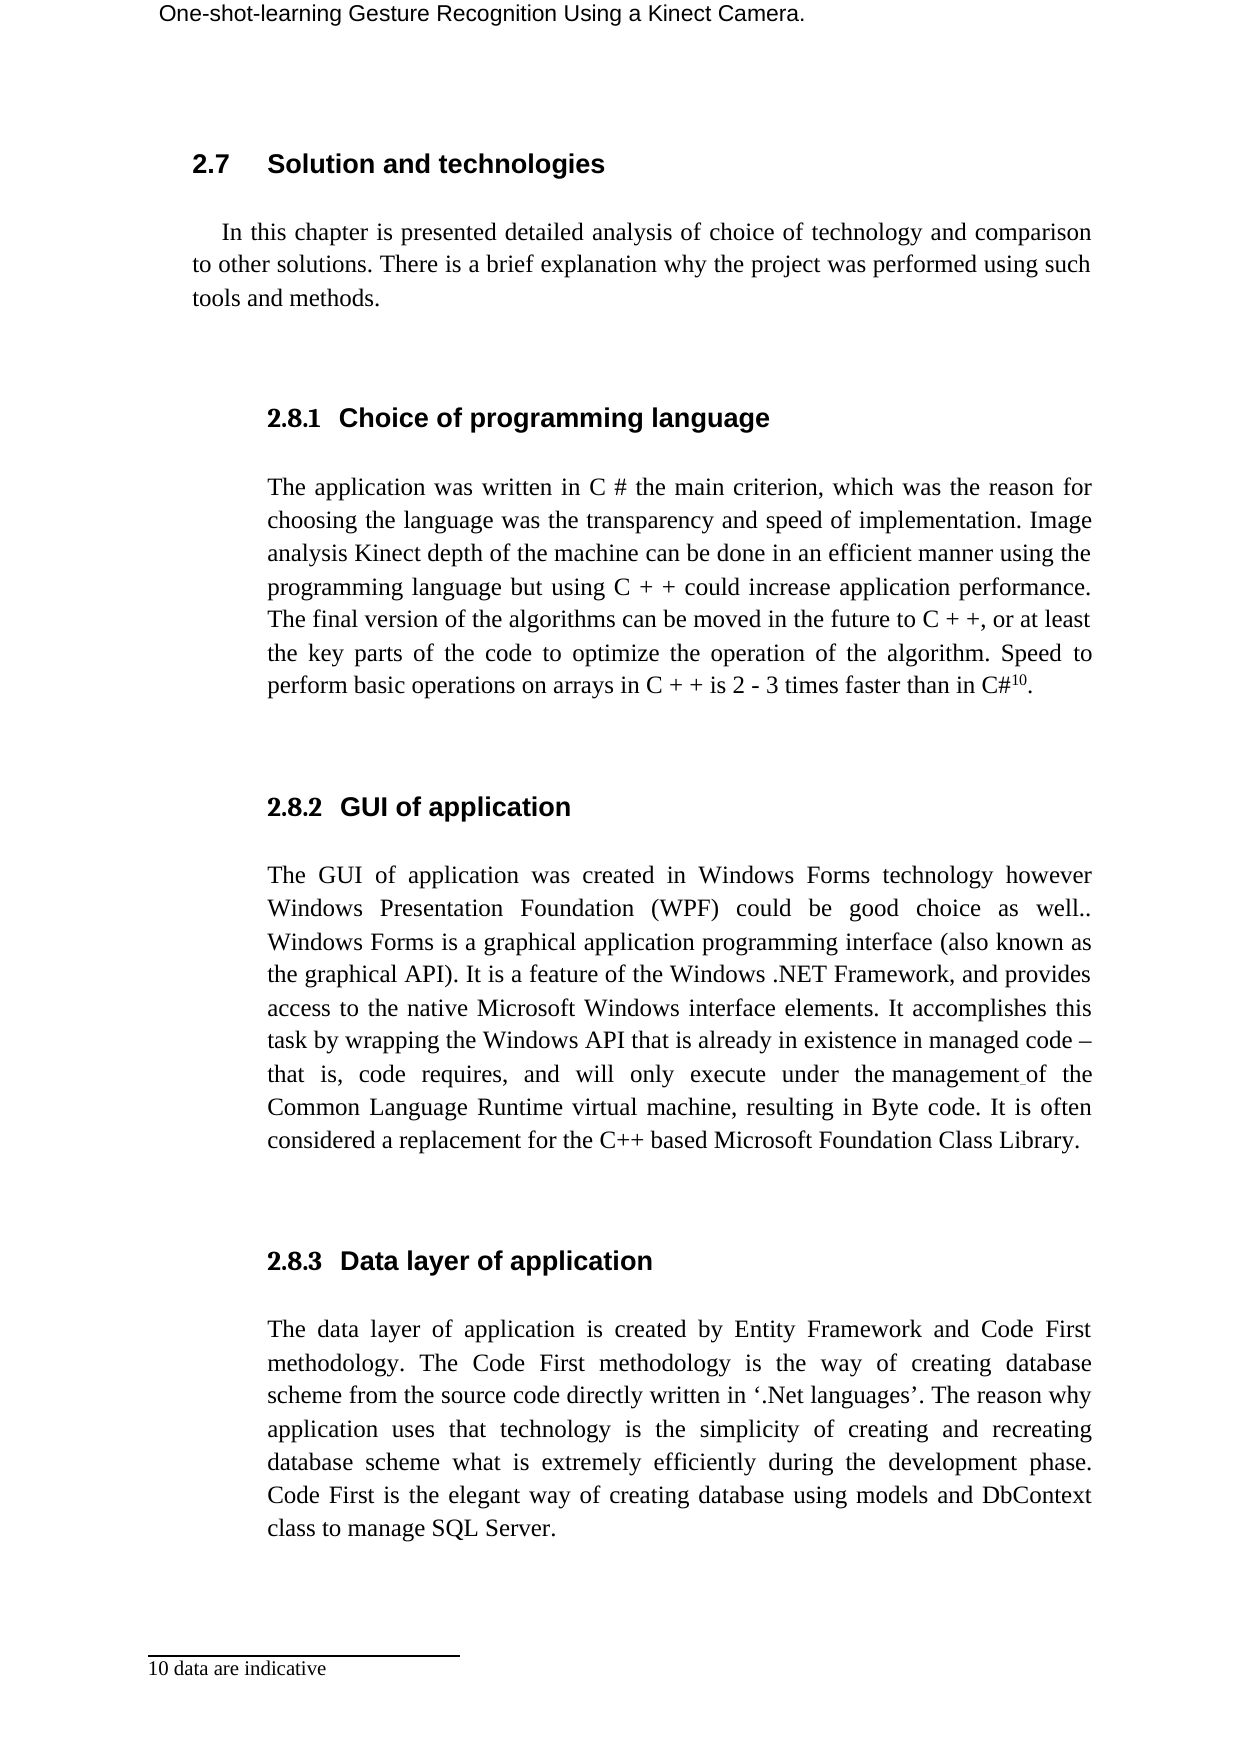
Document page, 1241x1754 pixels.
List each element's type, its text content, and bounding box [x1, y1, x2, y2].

text data are indicative [148, 1656, 1093, 1680]
text The data layer of application is created by Entity Framework and Code First methodology. The Code First methodology is the way of creating database scheme from the source code directly written in ‘.Net languages’. The reason why application uses that technology is the simplicity of creating and recreating database scheme what is extremely efficiently during the development phase. Code First is the elegant way of creating database using models and DbContext class to manage SQL Server. [267, 1314, 1093, 1541]
text 2.8.2 GUI of application [238, 791, 1093, 823]
text In this chapter is presented detailed analysis of choice of technology and comparison to other solutions. There is a brief explanation why the project was performed using such tools and methods. [192, 217, 1093, 311]
list Solution and technologies [192, 148, 1093, 179]
text The application was written in C # the main criterion, which was the reason for choosing the language was the transparency and speed of implementation. Image analysis Kinect depth of the machine can be done in an efficient manner using the programming language but using C + + could increase application performance. The final version of the algorithms can be moved in the future to C + +, or at least the key parts of the code to optimize the operation of the algorithm. Speed ​​to perform basic operations on arrays in C + + is 2 - 3 times faster than in C#. [267, 472, 1093, 699]
text The GUI of application was created in Windows Forms technology however Windows Presentation Foundation (WPF) could be good choice as well.. Windows Forms is a graphical application programming interface (also known as the graphical API). It is a feature of the Windows .NET Framework, and provides access to the native Microsoft Windows interface elements. It accomplishes this task by wrapping the Windows API that is already in existence in managed code – that is, code requires, and will only execute under the management of the Common Language Runtime virtual machine, resulting in Byte code. It is often considered a replacement for the C++ based Microsoft Foundation Class Library. [267, 861, 1093, 1153]
text 2.8.3 Data layer of application [238, 1244, 1093, 1277]
text 2.8.1 Choice of programming language [238, 402, 1093, 435]
